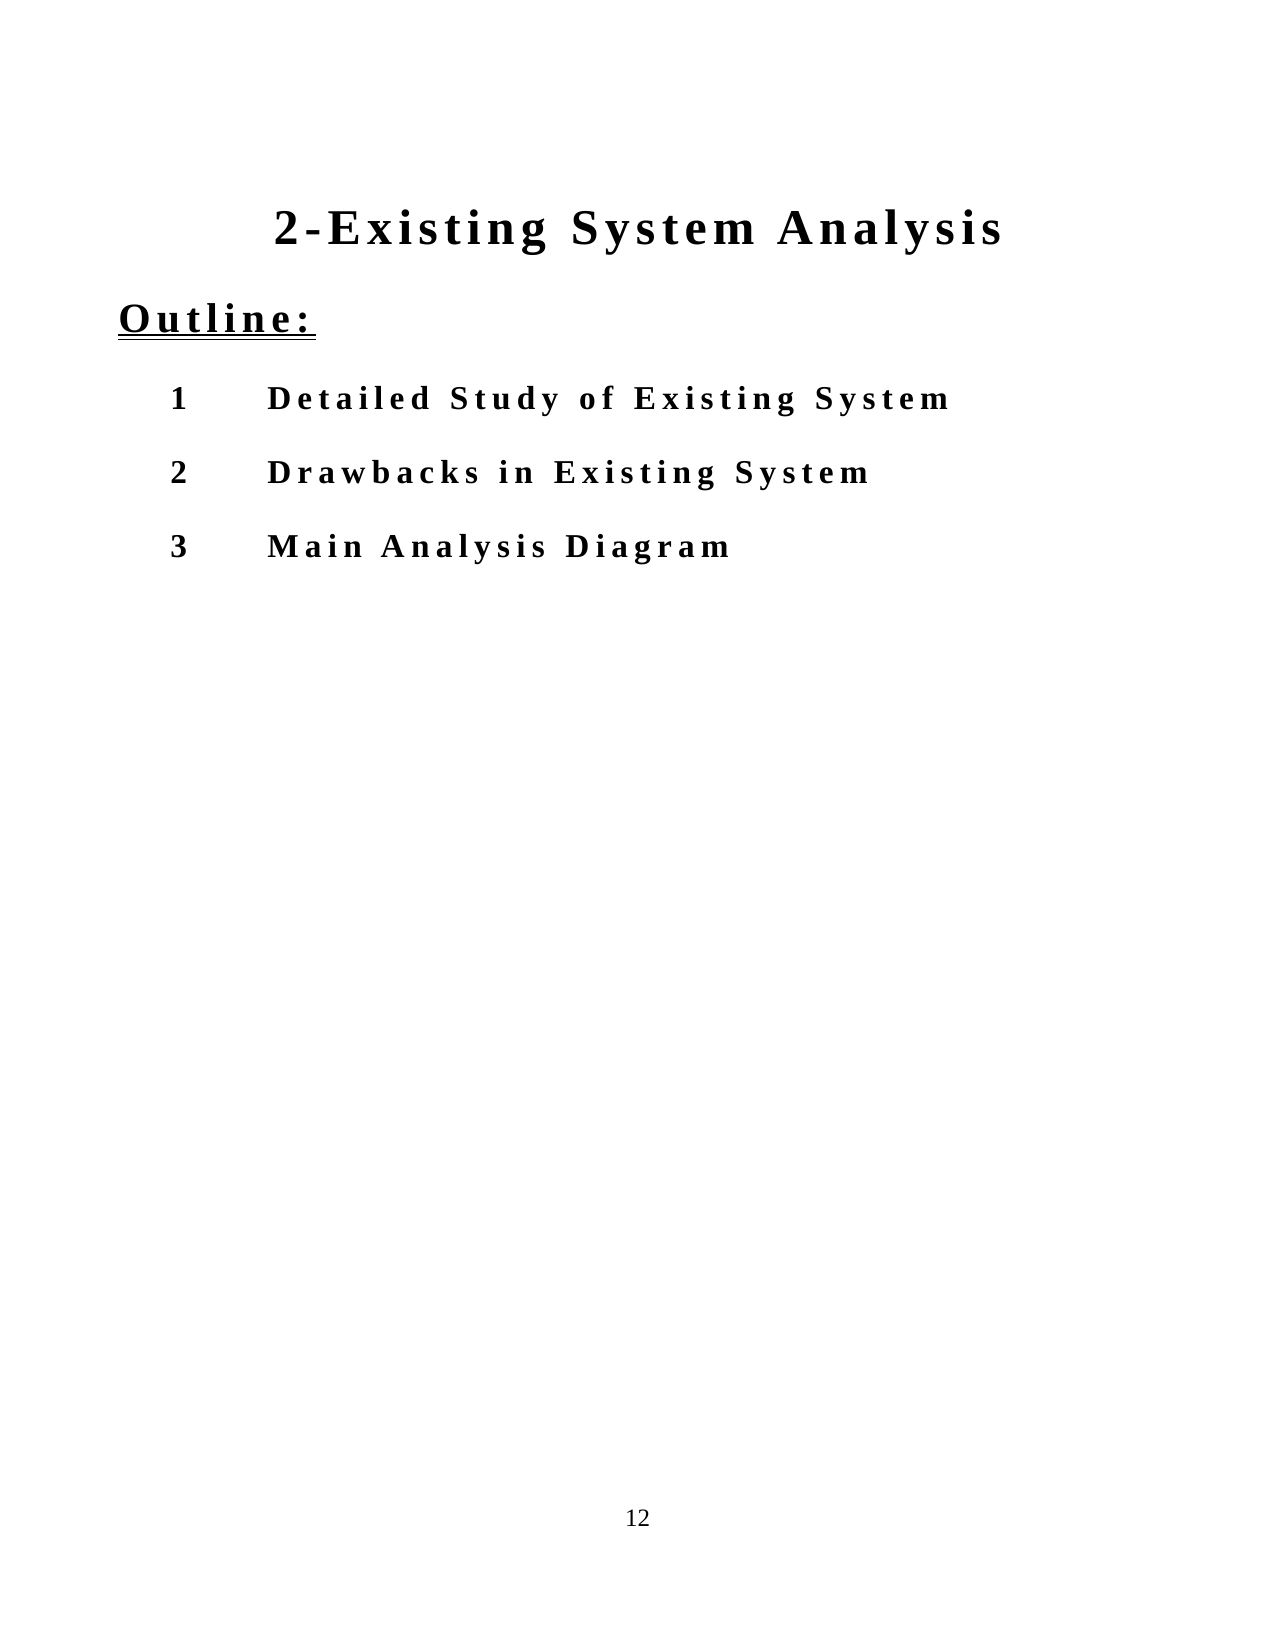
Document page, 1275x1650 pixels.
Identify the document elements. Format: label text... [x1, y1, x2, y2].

list Detailed Study of Existing System [156, 378, 1157, 417]
list Drawbacks in Existing System [156, 453, 1157, 491]
subtitle 2-Existing System Analysis [118, 197, 1157, 255]
text Outline: [118, 293, 1157, 341]
list Main Analysis Diagram [156, 527, 1157, 565]
